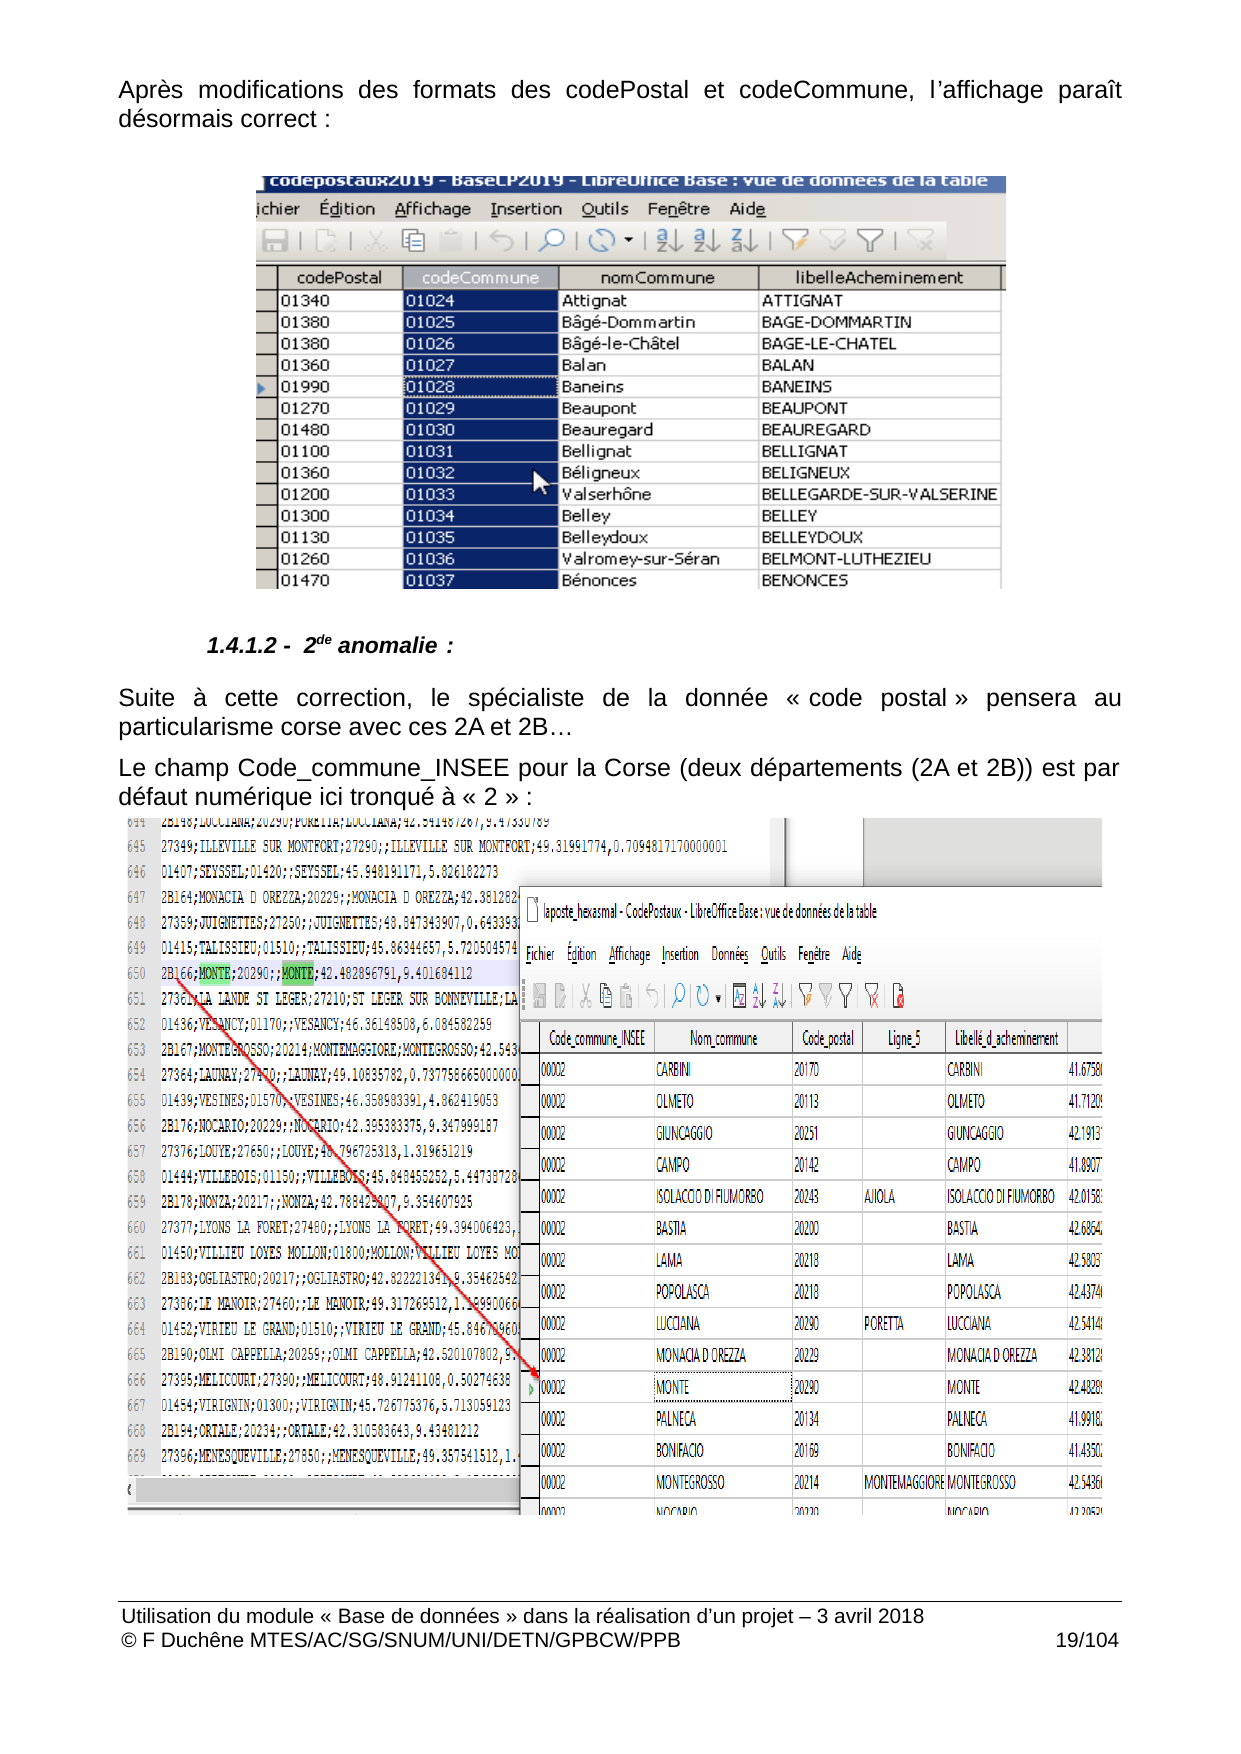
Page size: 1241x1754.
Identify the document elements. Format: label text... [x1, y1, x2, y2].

subtitle 2de anomalie : [207, 632, 1122, 658]
text Le champ Code_commune_INSEE pour la Corse (deux départements (2A et 2B)) est par défaut numérique ici tronqué à « 2 » : [118, 753, 1122, 810]
text Après modifications des formats des codePostal et codeCommune, l’affichage paraît désormais correct : [118, 75, 1122, 132]
picture [127, 818, 1103, 1515]
text Suite à cette correction, le spécialiste de la donnée « code postal » pensera au particularisme corse avec ces 2A et 2B… [118, 683, 1122, 740]
